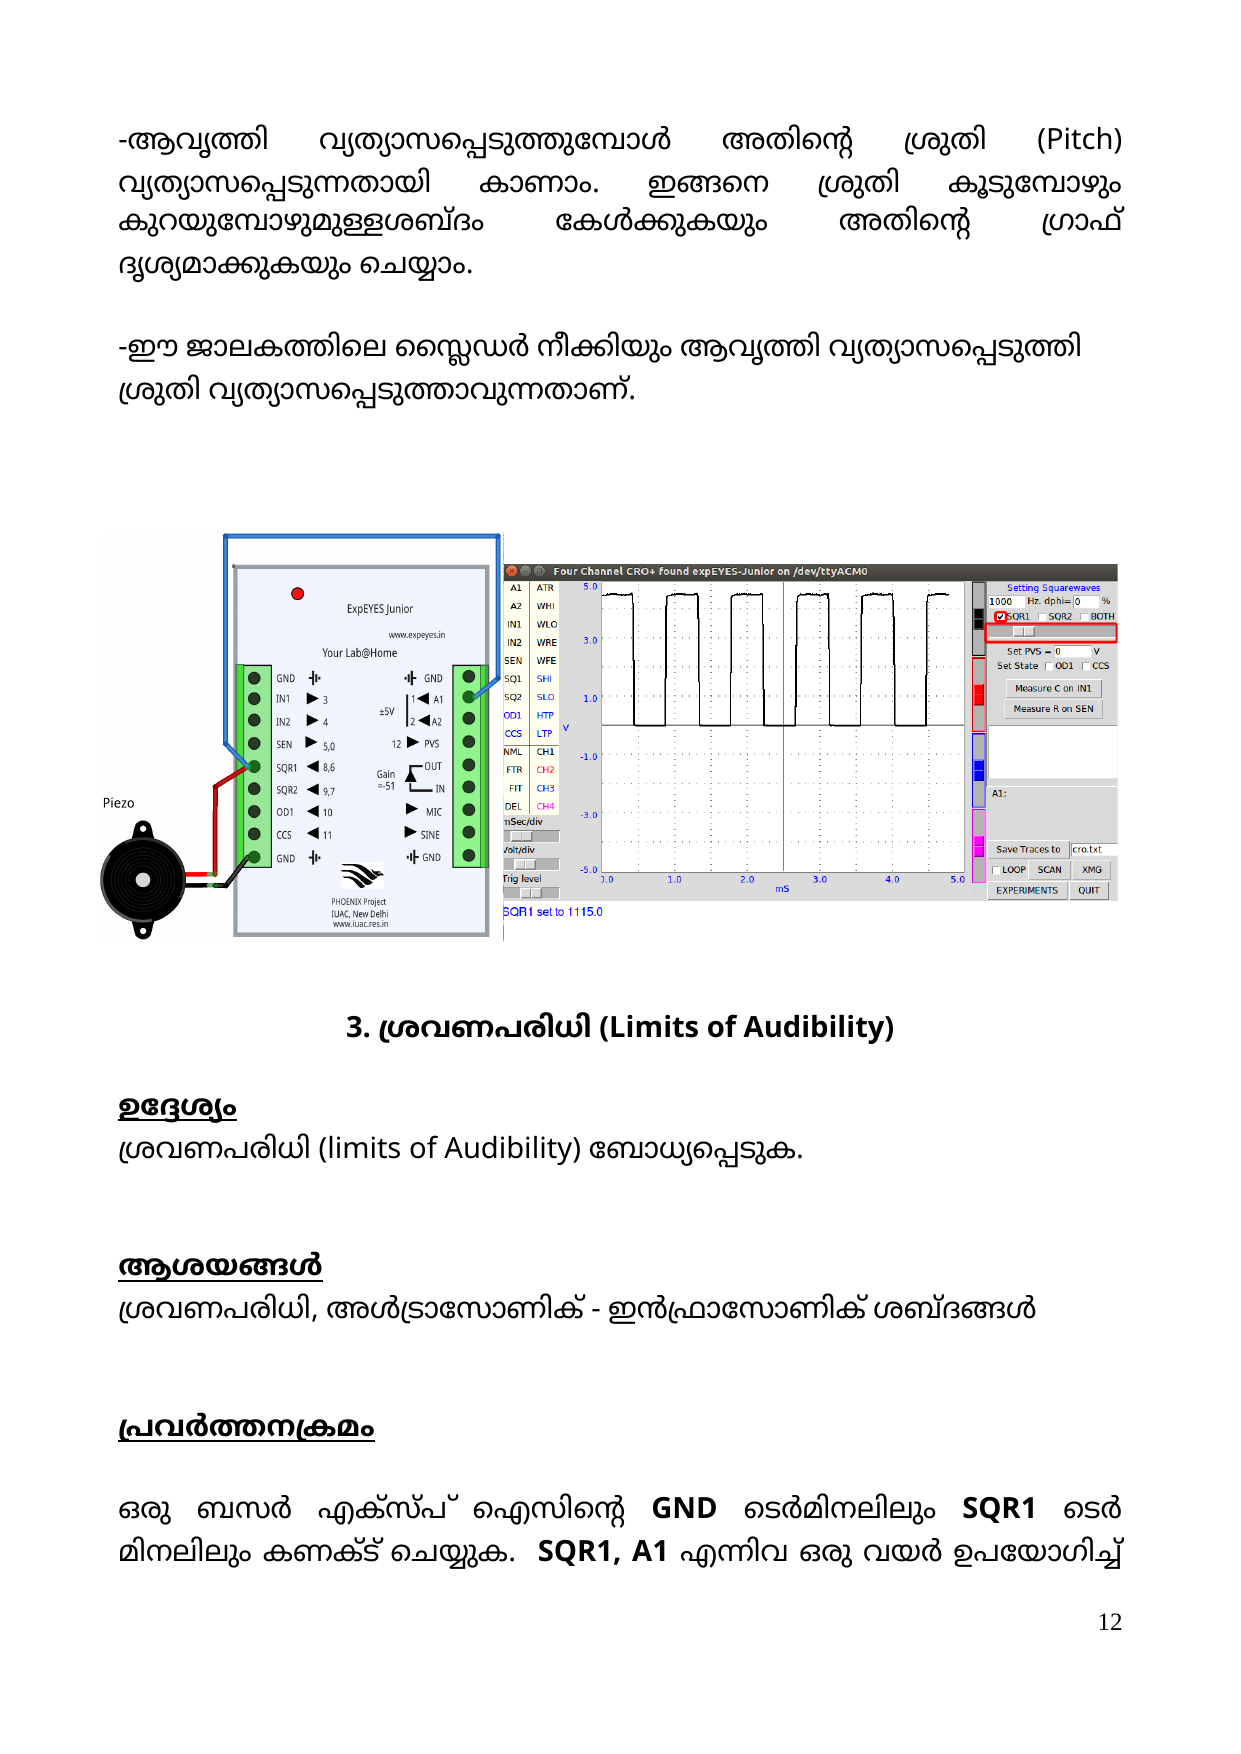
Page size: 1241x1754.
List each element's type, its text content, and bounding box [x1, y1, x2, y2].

text ആശയങ്ങള്‍ [118, 1249, 1122, 1287]
text ശ്രവണപരിധി, അള്‍ട്രാസോണിക് - ഇന്‍ഫ്രാസോണിക് ശബ്ദങ്ങള്‍ [118, 1287, 1122, 1330]
text ഒരു ബസര്‍ എക്സ്പ് ഐസിന്റെ GND ടെര്‍മിനലിലും SQR1 ടെര്‍മിനലിലും കണക്ട് ചെയ്യുക. SQR1, A1 എന്നിവ ഒരു വയര്‍ ഉപയോഗിച്ച് [118, 1487, 1122, 1573]
text പ്രവര്‍ത്തനക്രമം [118, 1410, 1122, 1448]
text -ആവൃത്തി വ്യത്യാസപ്പെടുത്തുമ്പോള്‍ അതിന്റെ ശ്രുതി (Pitch) വ്യത്യാസപ്പെടുന്നതായി കാണാം. ഇങ്ങനെ ശ്രുതി കൂടുമ്പോഴും കുറയുമ്പോഴുമുള്ളശബ്ദം കേള്‍ക്കുകയും അതിന്റെ ഗ്രാഫ് ദൃശ്യമാക്കുകയും ചെയ്യാം. [118, 118, 1122, 285]
text -ഈ ജാലകത്തിലെ സ്ലൈ‍ഡര്‍ നീക്കിയും ആവൃത്തി വ്യത്യാസപ്പെടുത്തി ശ്രുതി വ്യത്യാസപ്പെടുത്താവുന്നതാണ്. [118, 325, 1122, 411]
picture [100, 532, 1118, 942]
text 3. ശ്രവണപരിധി (Limits of Audibility) [118, 1006, 1122, 1049]
text ഉദ്ദേശ്യം [118, 1089, 1122, 1127]
text ശ്രവണപരിധി (limits of Audibility) ബോധ്യപ്പെടുക. [118, 1127, 1122, 1170]
